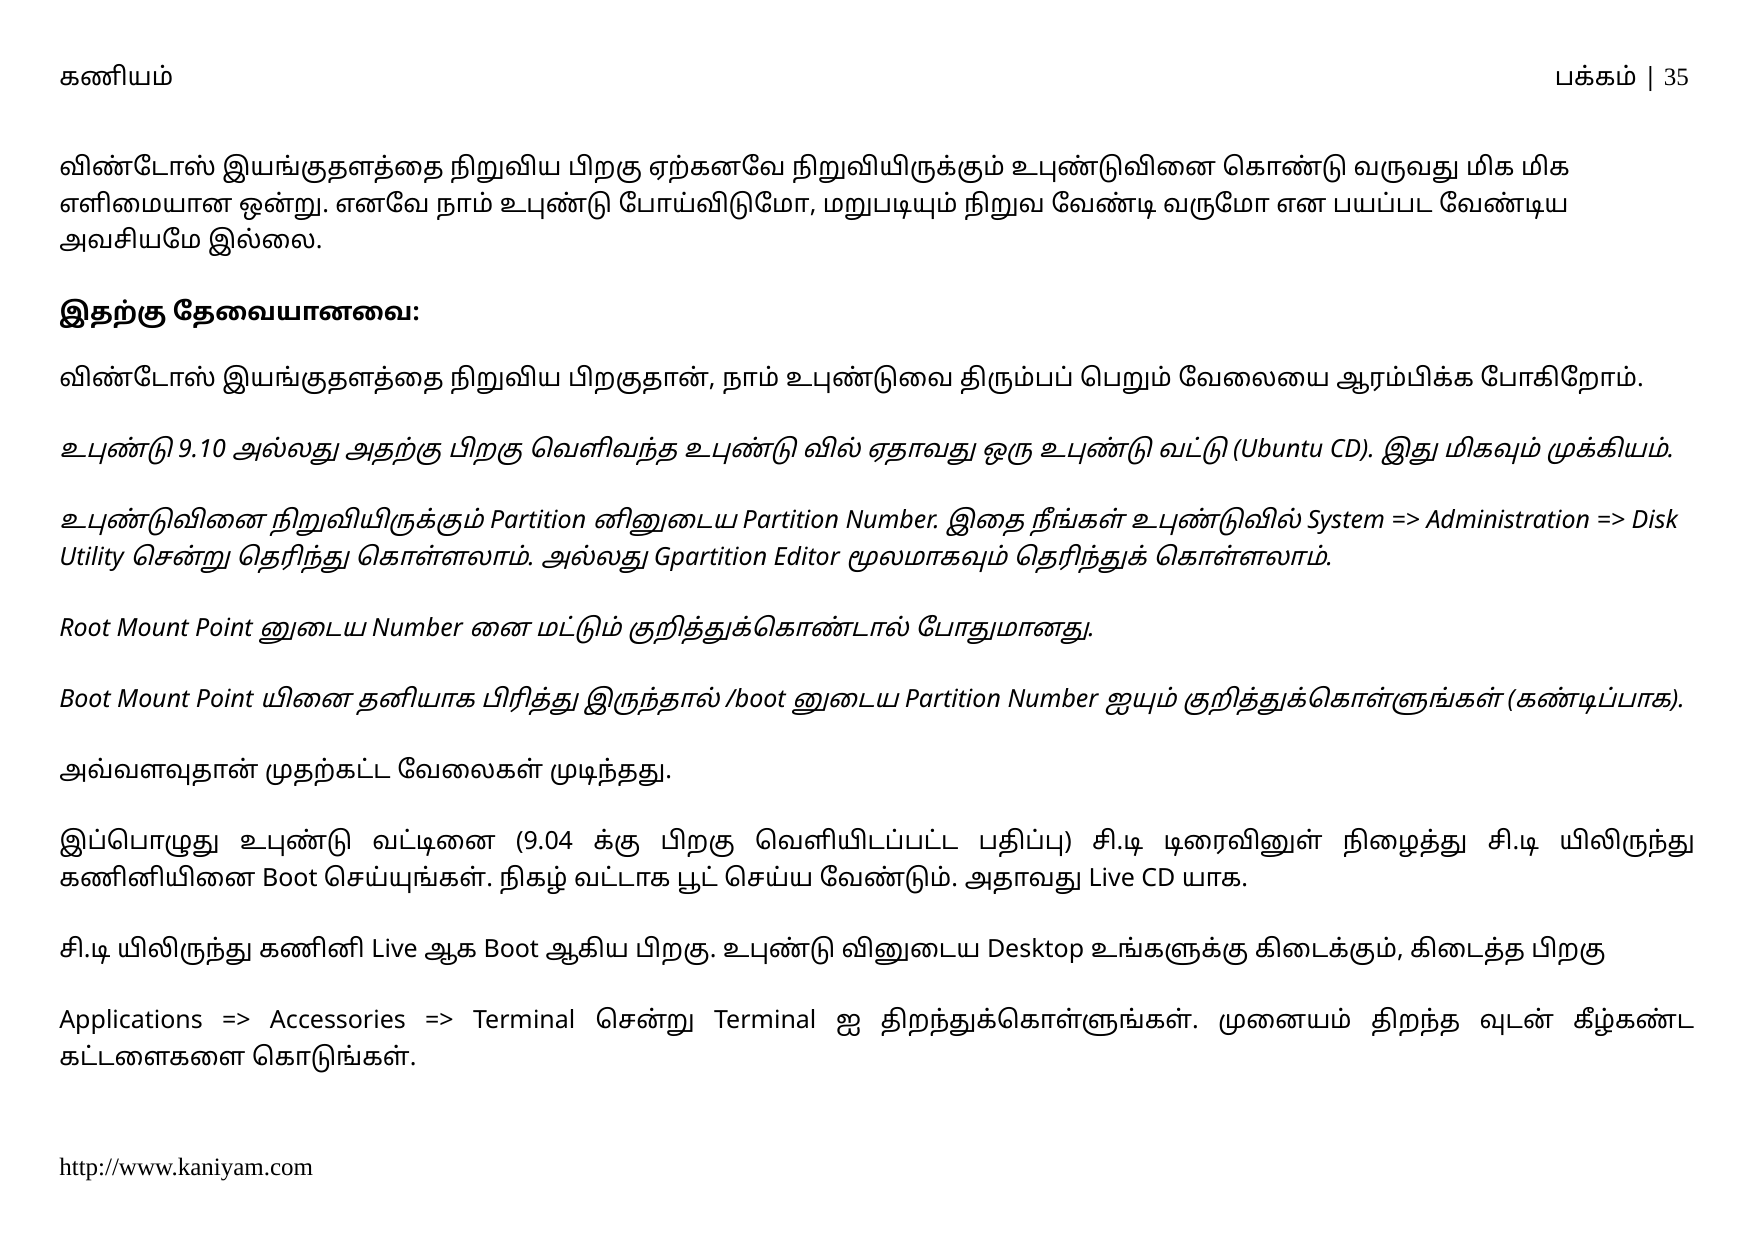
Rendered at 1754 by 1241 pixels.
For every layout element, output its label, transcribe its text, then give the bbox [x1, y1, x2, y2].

text இப்பொழுது உபுண்டு வட்டினை (9.04 க்கு பிறகு வெளியிடப்பட்ட பதிப்பு) சி.டி டிரைவினுள் நிழைத்து சி.டி யிலிருந்து கணினியினை Boot செய்யுங்கள். நிகழ் வட்டாக பூட் செய்ய வேண்டும். அதாவது Live CD யாக. [59, 823, 1695, 897]
text விண்டோஸ் இயங்குதளத்தை நிறுவிய பிறகு ஏற்கனவே நிறுவியிருக்கும் உபுண்டுவினை கொண்டு வருவது மிக மிக எளிமையான ஒன்று. எனவே நாம் உபுண்டு போய்விடுமோ, மறுபடியும் நிறுவ வேண்டி வருமோ என பயப்பட வேண்டிய அவசியமே இல்லை. இதற்கு தேவையானவை: [59, 118, 1695, 330]
text Applications => Accessories => Terminal சென்று Terminal ஐ திறந்துக்கொள்ளுங்கள். முனையம் திறந்த வுடன் கீழ்கண்ட கட்டளைகளை கொடுங்கள். [59, 1002, 1695, 1076]
text சி.டி யிலிருந்து கணினி Live ஆக Boot ஆகிய பிறகு. உபுண்டு வினுடைய Desktop உங்களுக்கு கிடைக்கும், கிடைத்த பிறகு [59, 931, 1695, 968]
text உபுண்டு 9.10 அல்லது அதற்கு பிறகு வெளிவந்த உபுண்டு வில் ஏதாவது ஒரு உபுண்டு வட்டு (Ubuntu CD). இது மிகவும் முக்கியம். உபுண்டுவினை நிறுவியிருக்கும் Partition னினுடைய Partition Number. இதை நீங்கள் உபுண்டுவில் System => Administration => Disk Utility சென்று தெரிந்து கொள்ளலாம். அல்லது Gpartition Editor மூலமாகவும் தெரிந்துக் கொள்ளலாம். Root Mount Point னுடைய Number னை மட்டும் குறித்துக்கொண்டால் போதுமானது. Boot Mount Point யினை தனியாக பிரித்து இருந்தால் /boot னுடைய Partition Number ஐயும் குறித்துக்கொள்ளுங்கள் (கண்டிப்பாக). அவ்வளவுதான் முதற்கட்ட வேலைகள் முடிந்தது. [59, 397, 1695, 789]
text விண்டோஸ் இயங்குதளத்தை நிறுவிய பிறகுதான், நாம் உபுண்டுவை திரும்பப் பெறும் வேலையை ஆரம்பிக்க போகிறோம். [59, 360, 1695, 397]
